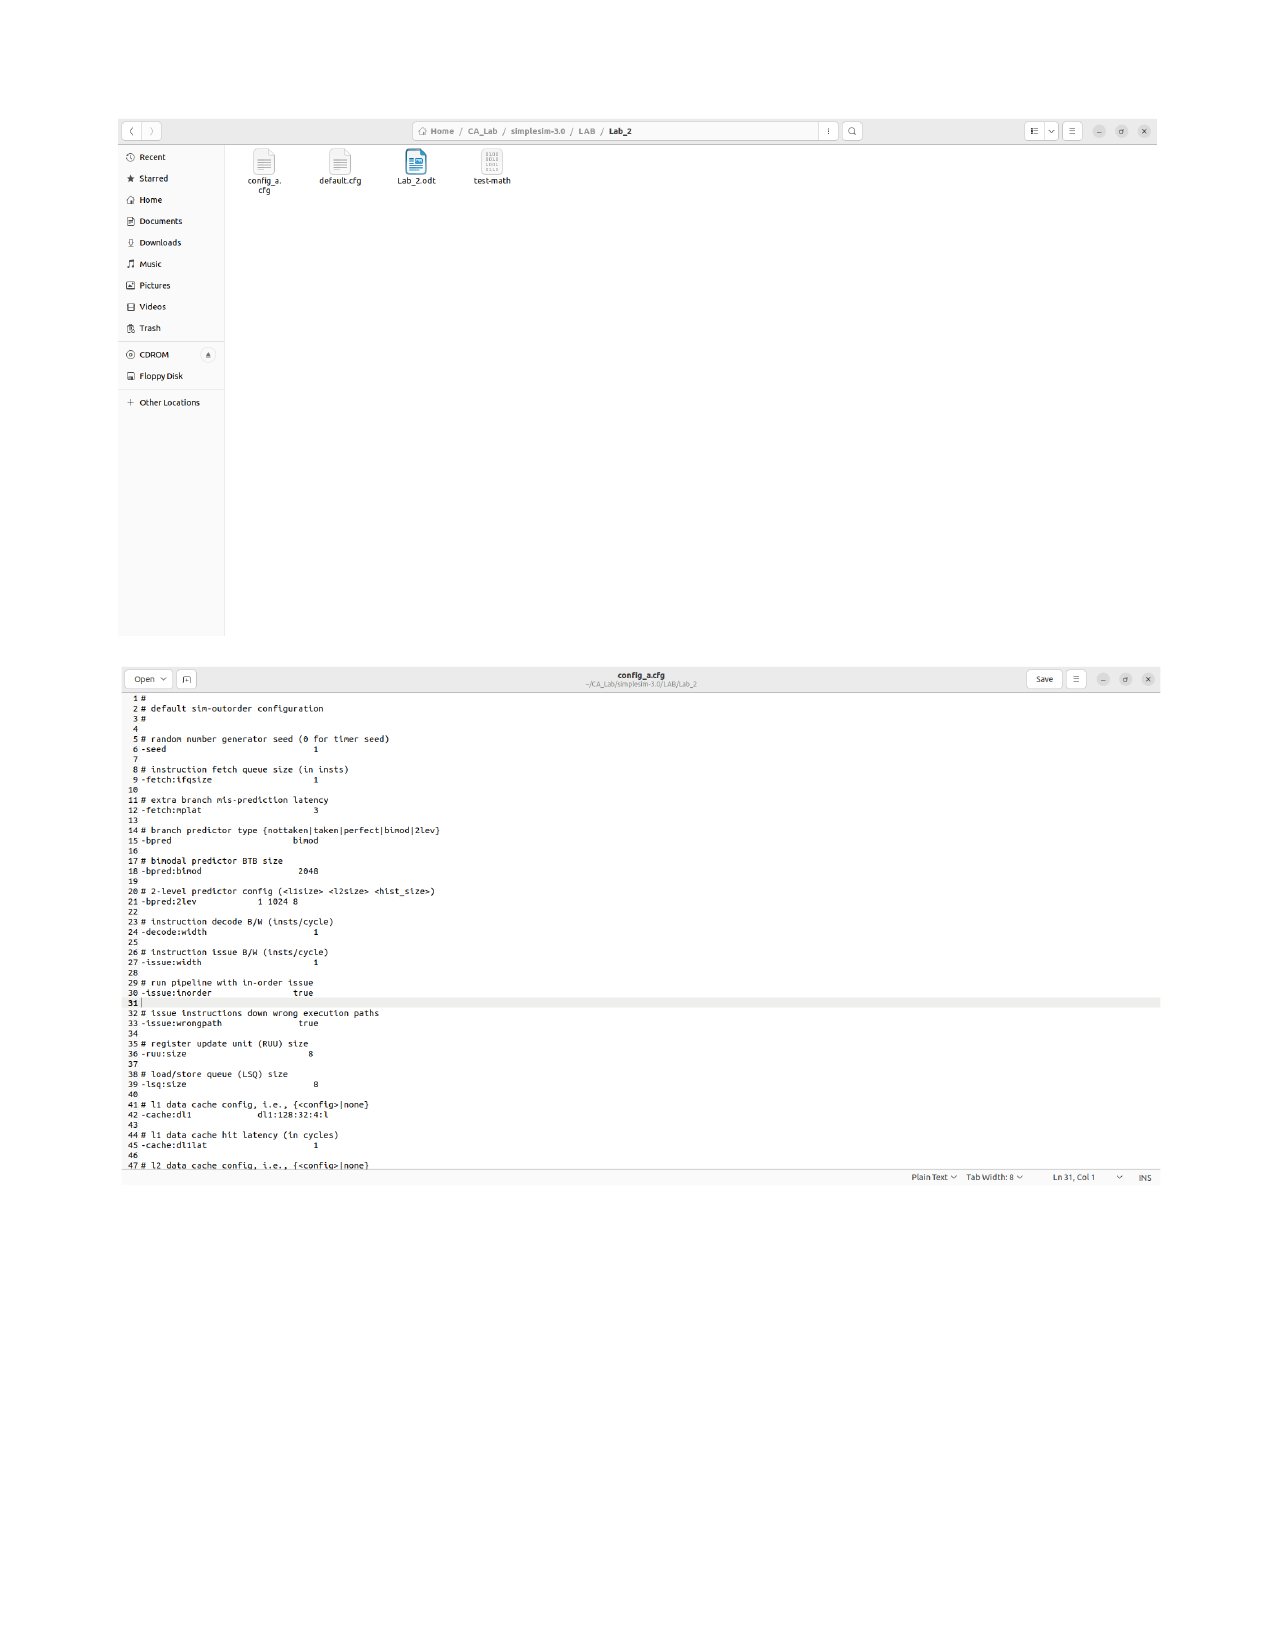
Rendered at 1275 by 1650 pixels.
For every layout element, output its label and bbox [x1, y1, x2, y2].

picture [118, 118, 1157, 636]
picture [121, 666, 1161, 1185]
